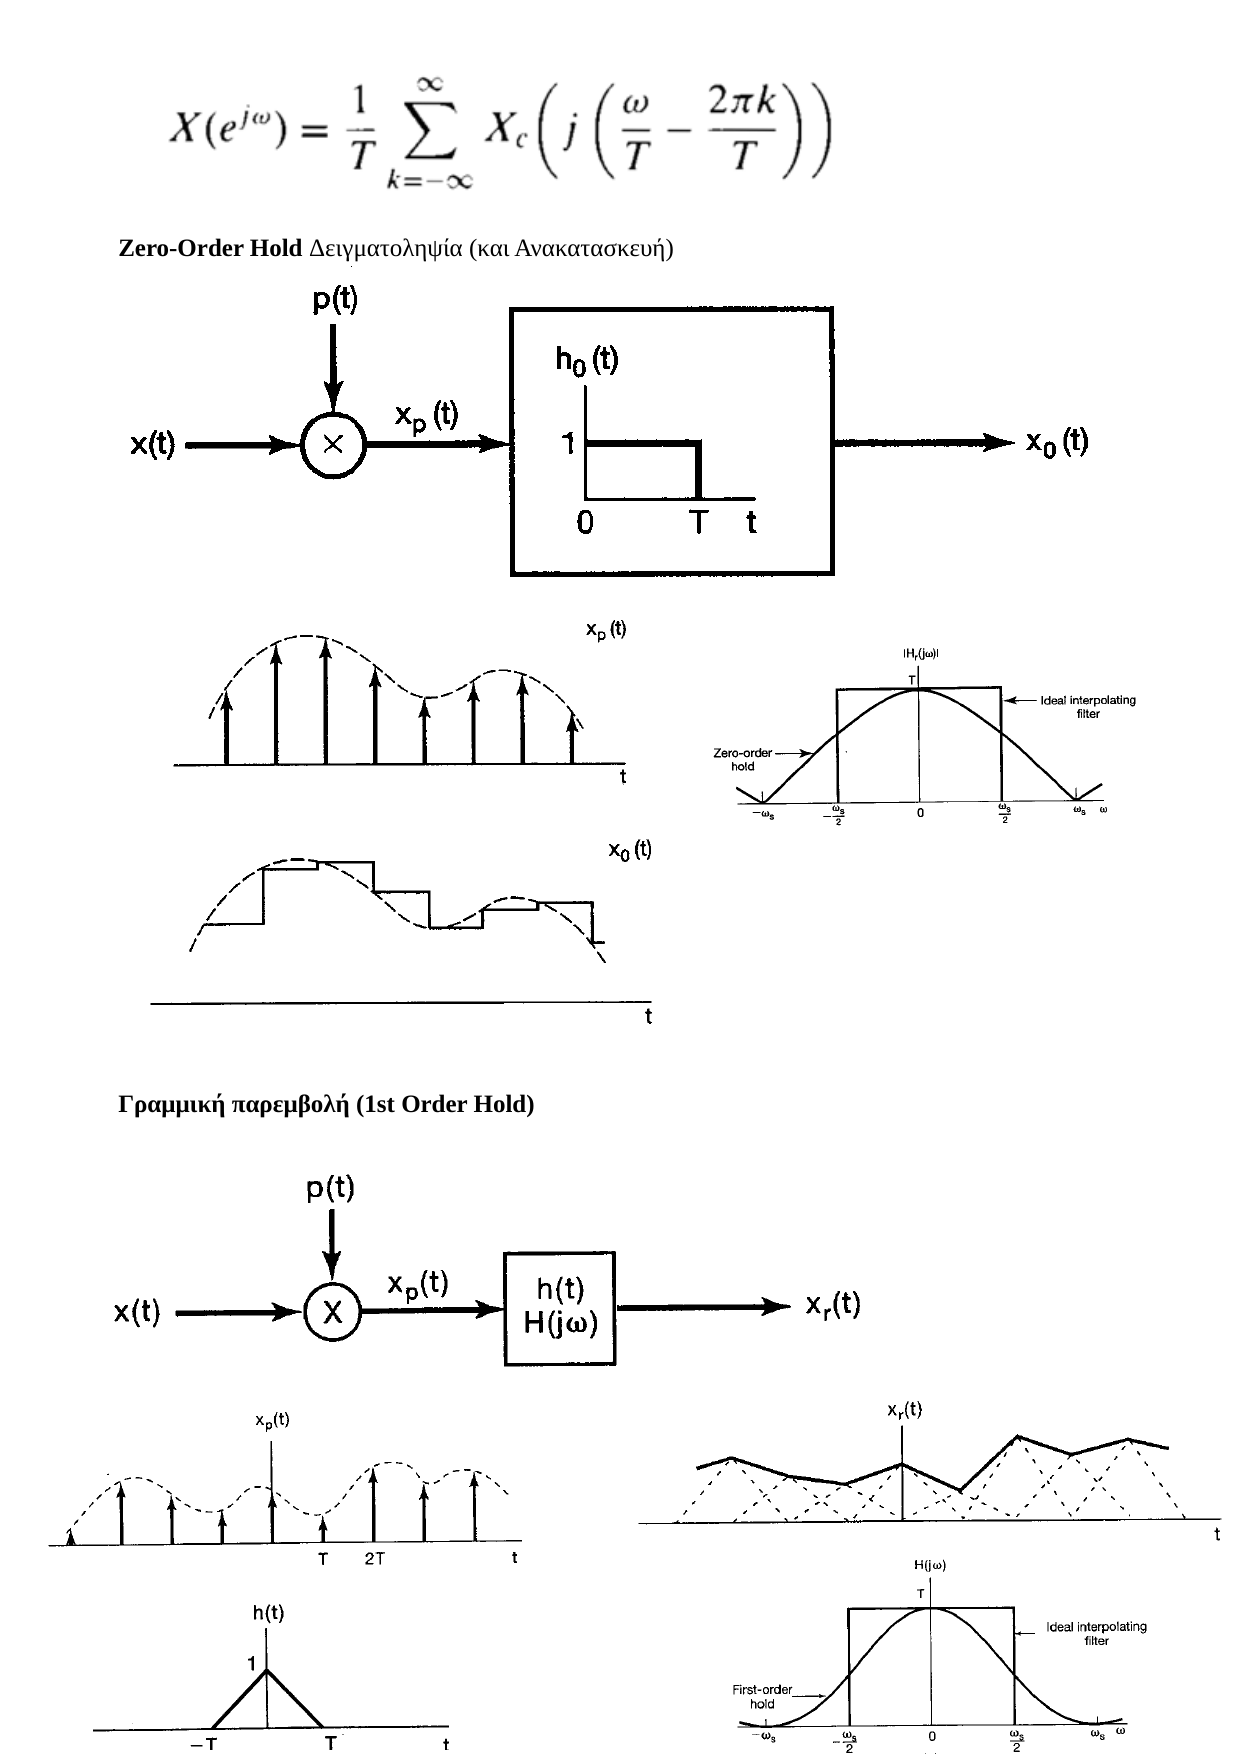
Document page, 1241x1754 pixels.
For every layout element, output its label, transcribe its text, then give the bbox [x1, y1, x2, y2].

picture [105, 1147, 904, 1380]
picture [12, 1387, 553, 1566]
picture [118, 266, 1123, 601]
picture [115, 837, 690, 1041]
picture [116, 607, 663, 817]
picture [628, 1391, 1233, 1544]
text Γραμμική παρεμβολή (1st Order Hold) [118, 1089, 1122, 1118]
picture [167, 73, 836, 195]
picture [712, 638, 1156, 834]
picture [728, 1554, 1154, 1754]
picture [69, 1596, 483, 1750]
text Zero-Order Hold Δειγματοληψία (και Ανακατασκευή) [118, 233, 1122, 262]
